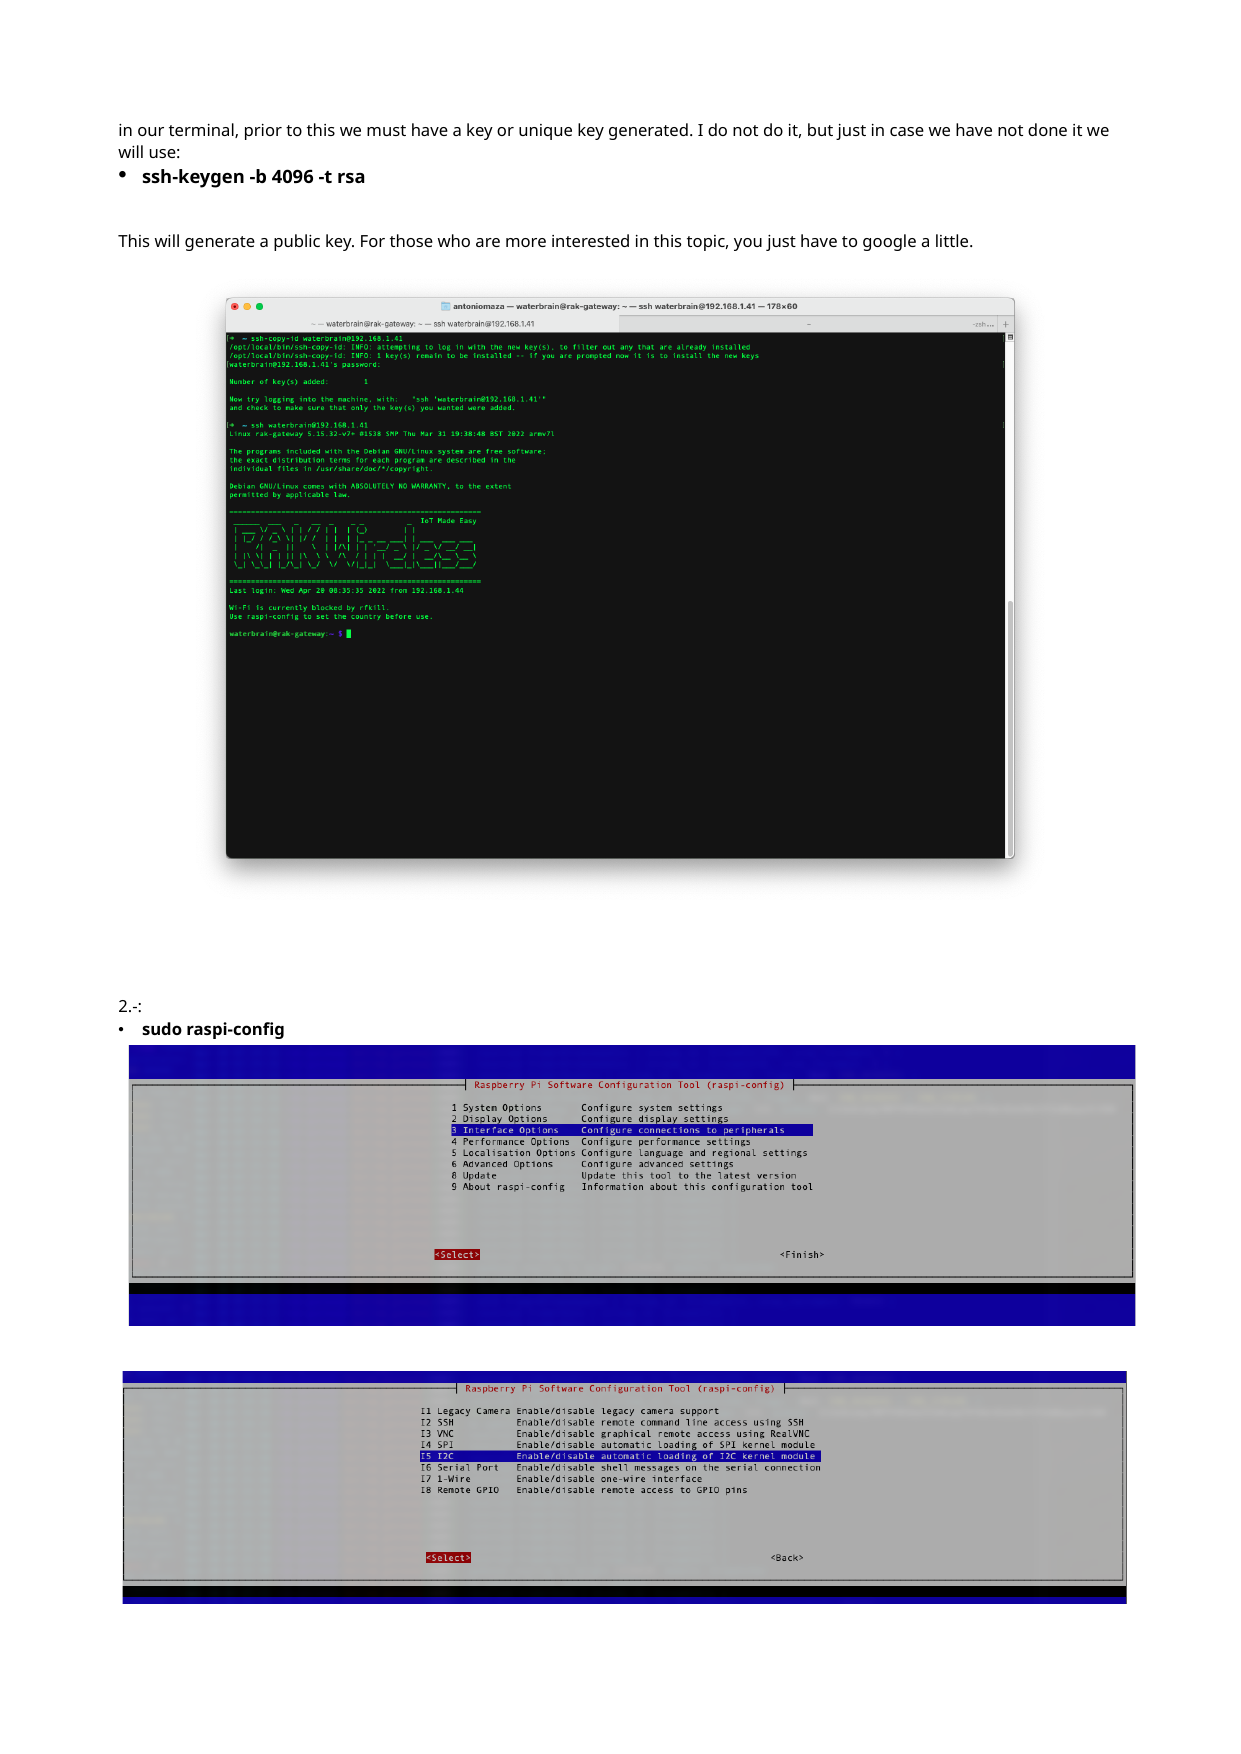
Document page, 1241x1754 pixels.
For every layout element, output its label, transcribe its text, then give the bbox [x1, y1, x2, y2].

picture [191, 275, 1049, 904]
picture [122, 1371, 1127, 1604]
text in our terminal, prior to this we must have a key or unique key generated. I do not do it, but just in case we have not done it we will use: [118, 118, 1122, 163]
list sudo raspi-config [118, 1017, 1122, 1040]
picture [128, 1045, 1136, 1326]
text 2.-: [118, 995, 1122, 1017]
list ssh-keygen -b 4096 -t rsa [118, 163, 1122, 188]
text This will generate a public key. For those who are more interested in this topic, you just have to google a little. [118, 229, 1122, 252]
